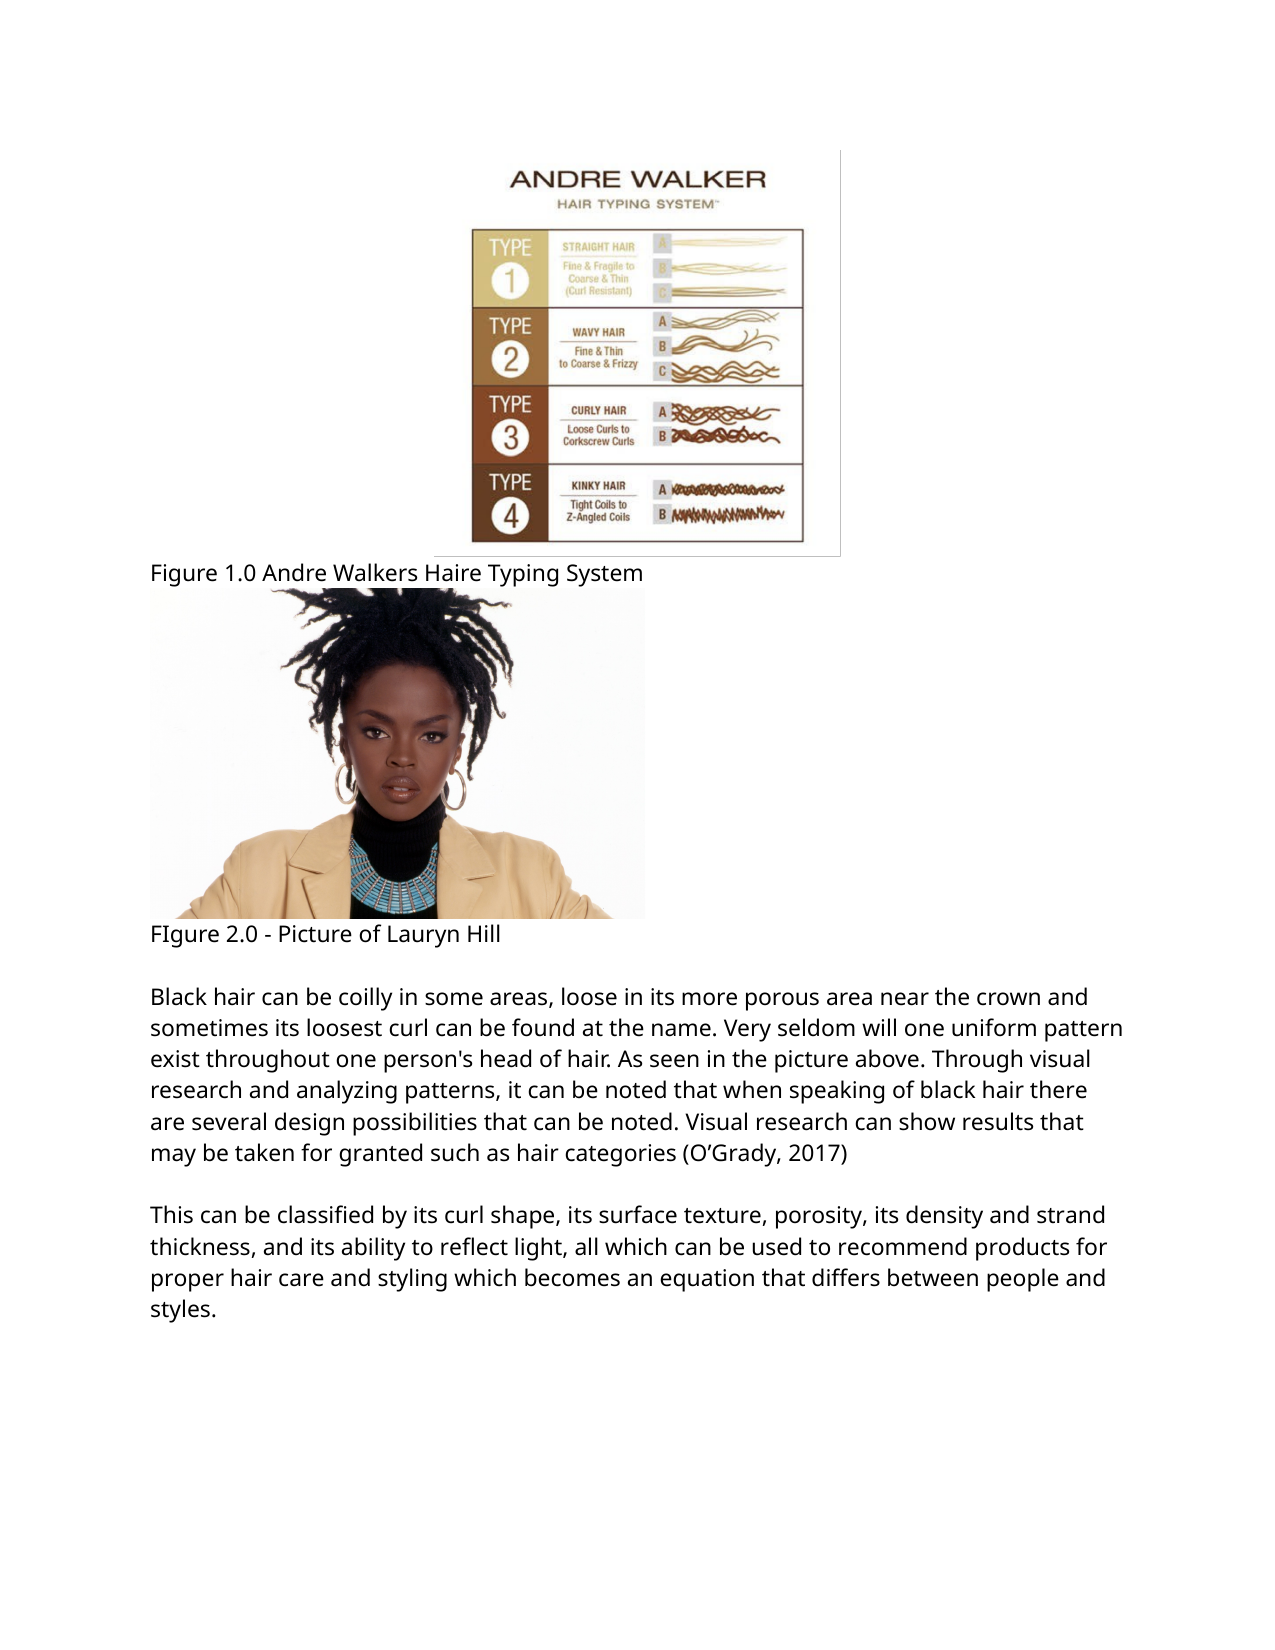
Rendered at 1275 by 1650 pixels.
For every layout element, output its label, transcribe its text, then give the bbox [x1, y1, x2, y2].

text This can be classified by its curl shape, its surface texture, porosity, its density and strand thickness, and its ability to reflect light, all which can be used to recommend products for proper hair care and styling which becomes an equation that differs between people and styles. [150, 1199, 1125, 1324]
text FIgure 2.0 - Picture of Lauryn Hill [150, 918, 1125, 949]
text Black hair can be coilly in some areas, loose in its more porous area near the crown and sometimes its loosest curl can be found at the name. Very seldom will one uniform pattern exist throughout one person's head of hair. As seen in the picture above. Through visual research and analyzing patterns, it can be noted that when speaking of black hair there are several design possibilities that can be noted. Visual research can show results that may be taken for granted such as hair categories (O’Grady, 2017) [150, 981, 1125, 1168]
text Figure 1.0 Andre Walkers Haire Typing System [150, 557, 1125, 588]
